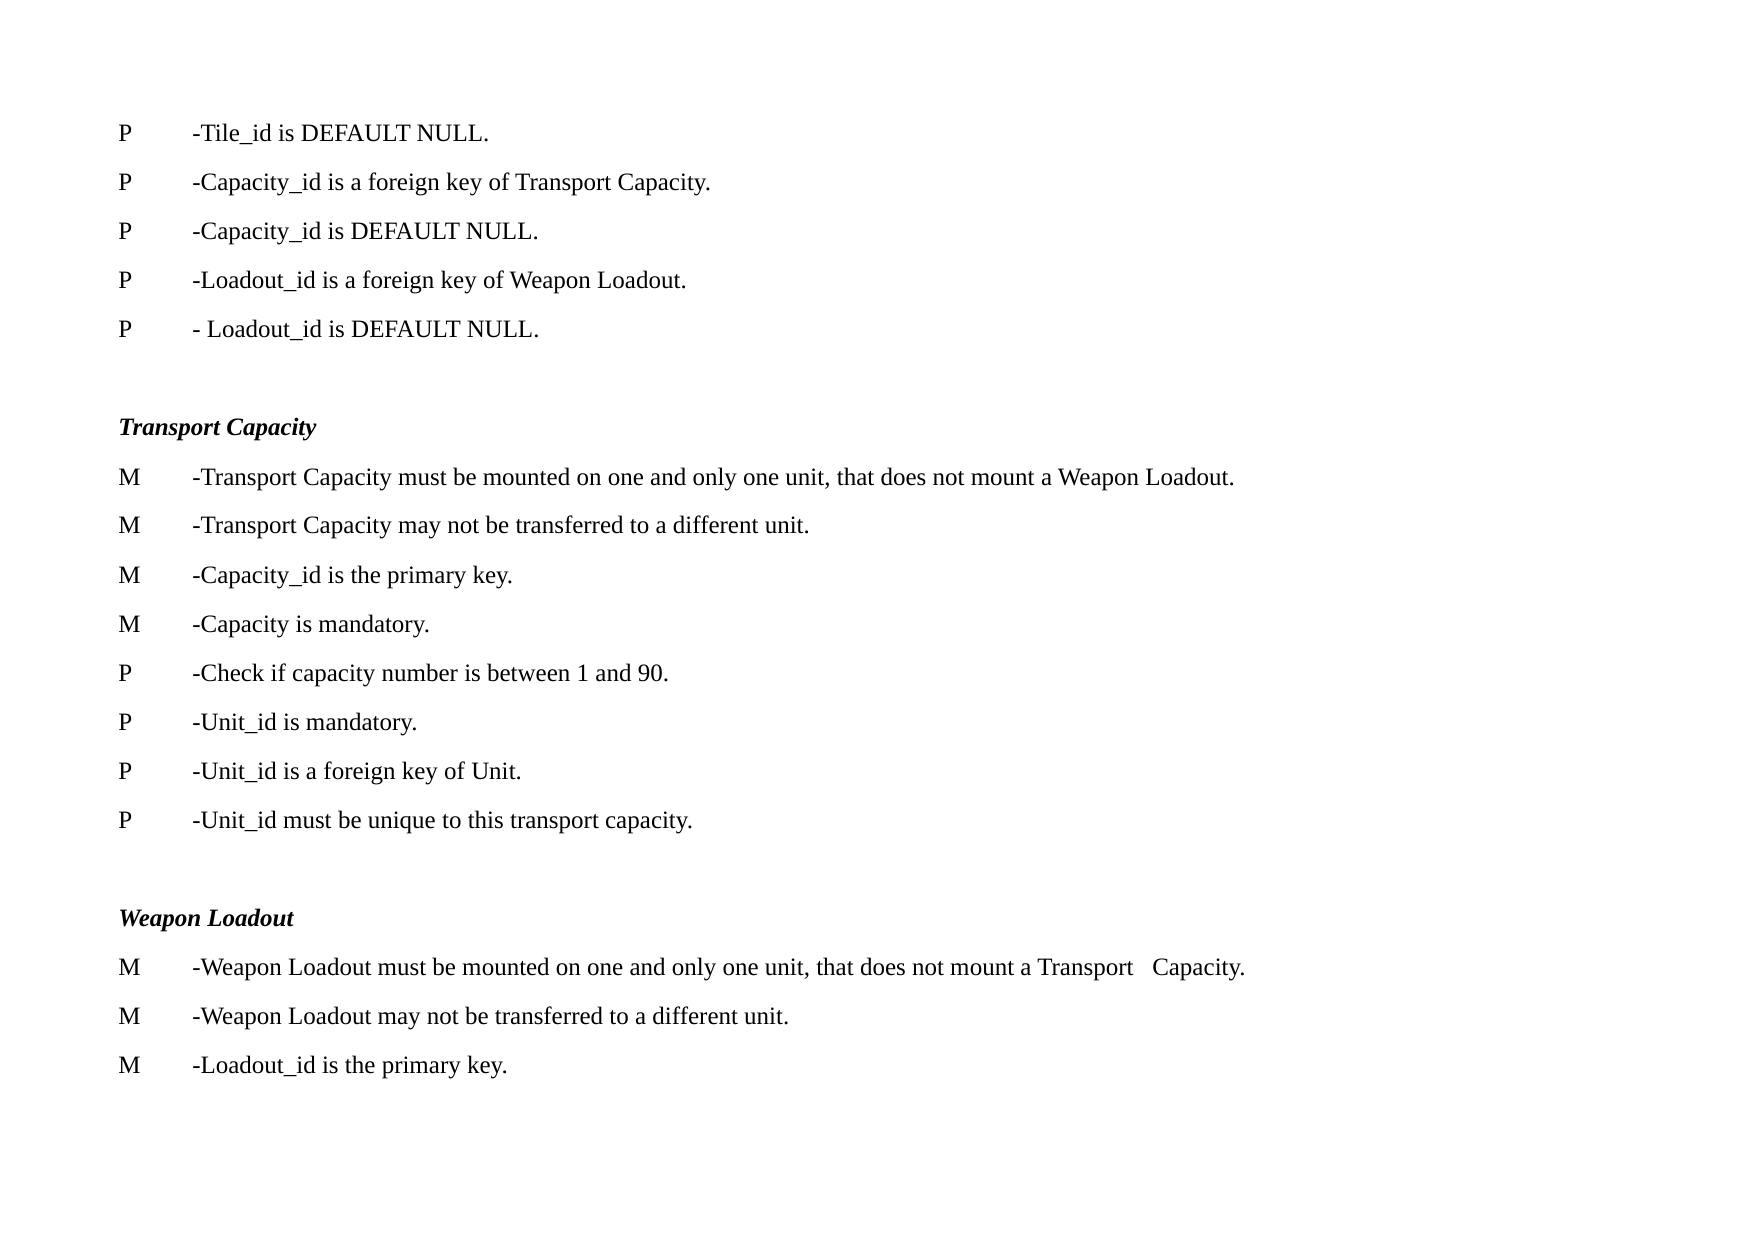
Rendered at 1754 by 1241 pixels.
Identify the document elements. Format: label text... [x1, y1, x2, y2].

text M -Capacity_id is the primary key. [118, 560, 1653, 588]
text Transport Capacity [118, 412, 1653, 441]
text P -Unit_id is a foreign key of Unit. [118, 756, 1653, 785]
text P - Loadout_id is DEFAULT NULL. [118, 314, 1653, 343]
text P -Unit_id must be unique to this transport capacity. [118, 805, 1653, 834]
text P -Capacity_id is DEFAULT NULL. [118, 216, 1653, 245]
text P -Tile_id is DEFAULT NULL. [118, 118, 1653, 147]
text M -Weapon Loadout must be mounted on one and only one unit, that does not mount a Transport Capacity. [118, 952, 1653, 981]
text M -Capacity is mandatory. [118, 609, 1653, 637]
text P -Loadout_id is a foreign key of Weapon Loadout. [118, 265, 1653, 294]
text P -Unit_id is mandatory. [118, 707, 1653, 736]
text M -Transport Capacity may not be transferred to a different unit. [118, 511, 1653, 539]
text Weapon Loadout [118, 903, 1653, 932]
text P -Capacity_id is a foreign key of Transport Capacity. [118, 167, 1653, 196]
text P -Check if capacity number is between 1 and 90. [118, 658, 1653, 687]
text M -Loadout_id is the primary key. [118, 1050, 1653, 1079]
text M -Weapon Loadout may not be transferred to a different unit. [118, 1001, 1653, 1030]
text M -Transport Capacity must be mounted on one and only one unit, that does not mount a Weapon Loadout. [118, 462, 1653, 490]
